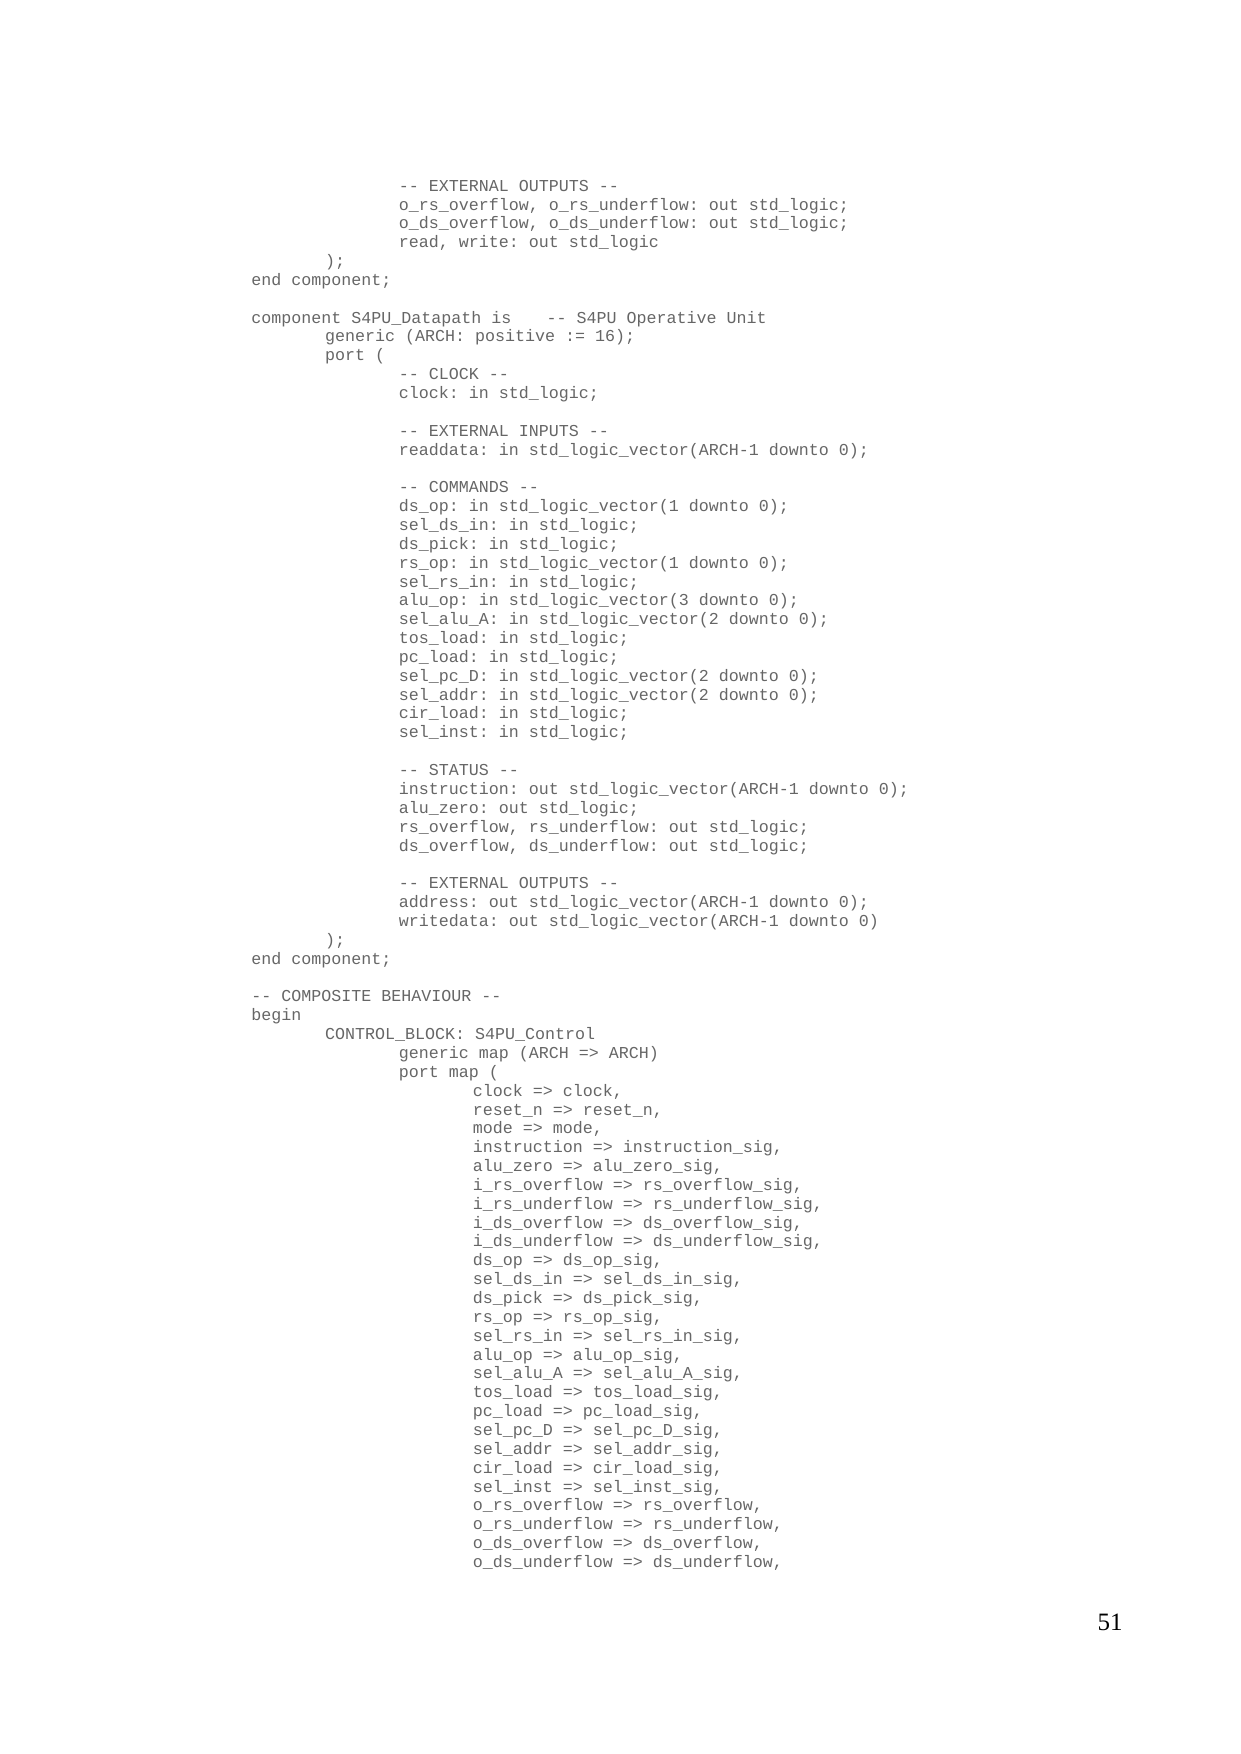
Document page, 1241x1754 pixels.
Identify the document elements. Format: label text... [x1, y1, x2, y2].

text address: out std_logic_vector(ARCH-1 downto 0); [177, 894, 1122, 912]
text -- COMMANDS -- [177, 479, 1122, 498]
text clock: in std_logic; [177, 384, 1122, 403]
text clock => clock, [177, 1082, 1122, 1101]
text rs_op => rs_op_sig, [177, 1308, 1122, 1327]
text tos_load: in std_logic; [177, 630, 1122, 648]
text instruction: out std_logic_vector(ARCH-1 downto 0); [177, 781, 1122, 799]
text port map ( [177, 1063, 1122, 1082]
text i_rs_overflow => rs_overflow_sig, [177, 1176, 1122, 1195]
text readdata: in std_logic_vector(ARCH-1 downto 0); [177, 441, 1122, 460]
text sel_alu_A => sel_alu_A_sig, [177, 1365, 1122, 1384]
text cir_load => cir_load_sig, [177, 1459, 1122, 1478]
text read, write: out std_logic [177, 234, 1122, 253]
text o_rs_overflow, o_rs_underflow: out std_logic; [177, 196, 1122, 215]
text component S4PU_Datapath is -- S4PU Operative Unit [177, 309, 1122, 328]
text rs_overflow, rs_underflow: out std_logic; [177, 818, 1122, 837]
text o_rs_underflow => rs_underflow, [177, 1516, 1122, 1535]
text begin [177, 1007, 1122, 1026]
text o_ds_overflow, o_ds_underflow: out std_logic; [177, 215, 1122, 234]
text i_ds_overflow => ds_overflow_sig, [177, 1214, 1122, 1233]
text ds_pick: in std_logic; [177, 535, 1122, 554]
text ds_overflow, ds_underflow: out std_logic; [177, 837, 1122, 856]
text ); [177, 253, 1122, 271]
text cir_load: in std_logic; [177, 705, 1122, 724]
text -- CLOCK -- [177, 366, 1122, 384]
text -- STATUS -- [177, 762, 1122, 781]
text alu_op => alu_op_sig, [177, 1346, 1122, 1365]
text reset_n => reset_n, [177, 1101, 1122, 1120]
text alu_op: in std_logic_vector(3 downto 0); [177, 592, 1122, 611]
text -- COMPOSITE BEHAVIOUR -- [177, 988, 1122, 1007]
text sel_addr: in std_logic_vector(2 downto 0); [177, 686, 1122, 705]
text sel_ds_in: in std_logic; [177, 517, 1122, 535]
text pc_load => pc_load_sig, [177, 1403, 1122, 1422]
text alu_zero => alu_zero_sig, [177, 1158, 1122, 1176]
text CONTROL_BLOCK: S4PU_Control [177, 1026, 1122, 1044]
text sel_addr => sel_addr_sig, [177, 1440, 1122, 1459]
text writedata: out std_logic_vector(ARCH-1 downto 0) [177, 912, 1122, 931]
text -- EXTERNAL OUTPUTS -- [177, 177, 1122, 196]
text ds_pick => ds_pick_sig, [177, 1289, 1122, 1308]
text ); [177, 931, 1122, 950]
text o_rs_overflow => rs_overflow, [177, 1497, 1122, 1516]
text sel_alu_A: in std_logic_vector(2 downto 0); [177, 611, 1122, 630]
text sel_ds_in => sel_ds_in_sig, [177, 1271, 1122, 1289]
text port ( [177, 347, 1122, 366]
text alu_zero: out std_logic; [177, 799, 1122, 818]
text sel_rs_in => sel_rs_in_sig, [177, 1327, 1122, 1346]
text sel_pc_D: in std_logic_vector(2 downto 0); [177, 667, 1122, 686]
text mode => mode, [177, 1120, 1122, 1139]
text sel_inst => sel_inst_sig, [177, 1478, 1122, 1497]
text i_rs_underflow => rs_underflow_sig, [177, 1195, 1122, 1214]
text o_ds_underflow => ds_underflow, [177, 1553, 1122, 1572]
text sel_rs_in: in std_logic; [177, 573, 1122, 592]
text end component; [177, 271, 1122, 290]
text generic map (ARCH => ARCH) [177, 1044, 1122, 1063]
text ds_op => ds_op_sig, [177, 1252, 1122, 1271]
text end component; [177, 950, 1122, 969]
text instruction => instruction_sig, [177, 1139, 1122, 1158]
text ds_op: in std_logic_vector(1 downto 0); [177, 498, 1122, 517]
text -- EXTERNAL INPUTS -- [177, 422, 1122, 441]
text -- EXTERNAL OUTPUTS -- [177, 875, 1122, 894]
text generic (ARCH: positive := 16); [177, 328, 1122, 347]
text rs_op: in std_logic_vector(1 downto 0); [177, 554, 1122, 573]
text sel_pc_D => sel_pc_D_sig, [177, 1422, 1122, 1440]
text tos_load => tos_load_sig, [177, 1384, 1122, 1403]
text o_ds_overflow => ds_overflow, [177, 1535, 1122, 1553]
text pc_load: in std_logic; [177, 648, 1122, 667]
text sel_inst: in std_logic; [177, 724, 1122, 743]
text i_ds_underflow => ds_underflow_sig, [177, 1233, 1122, 1252]
